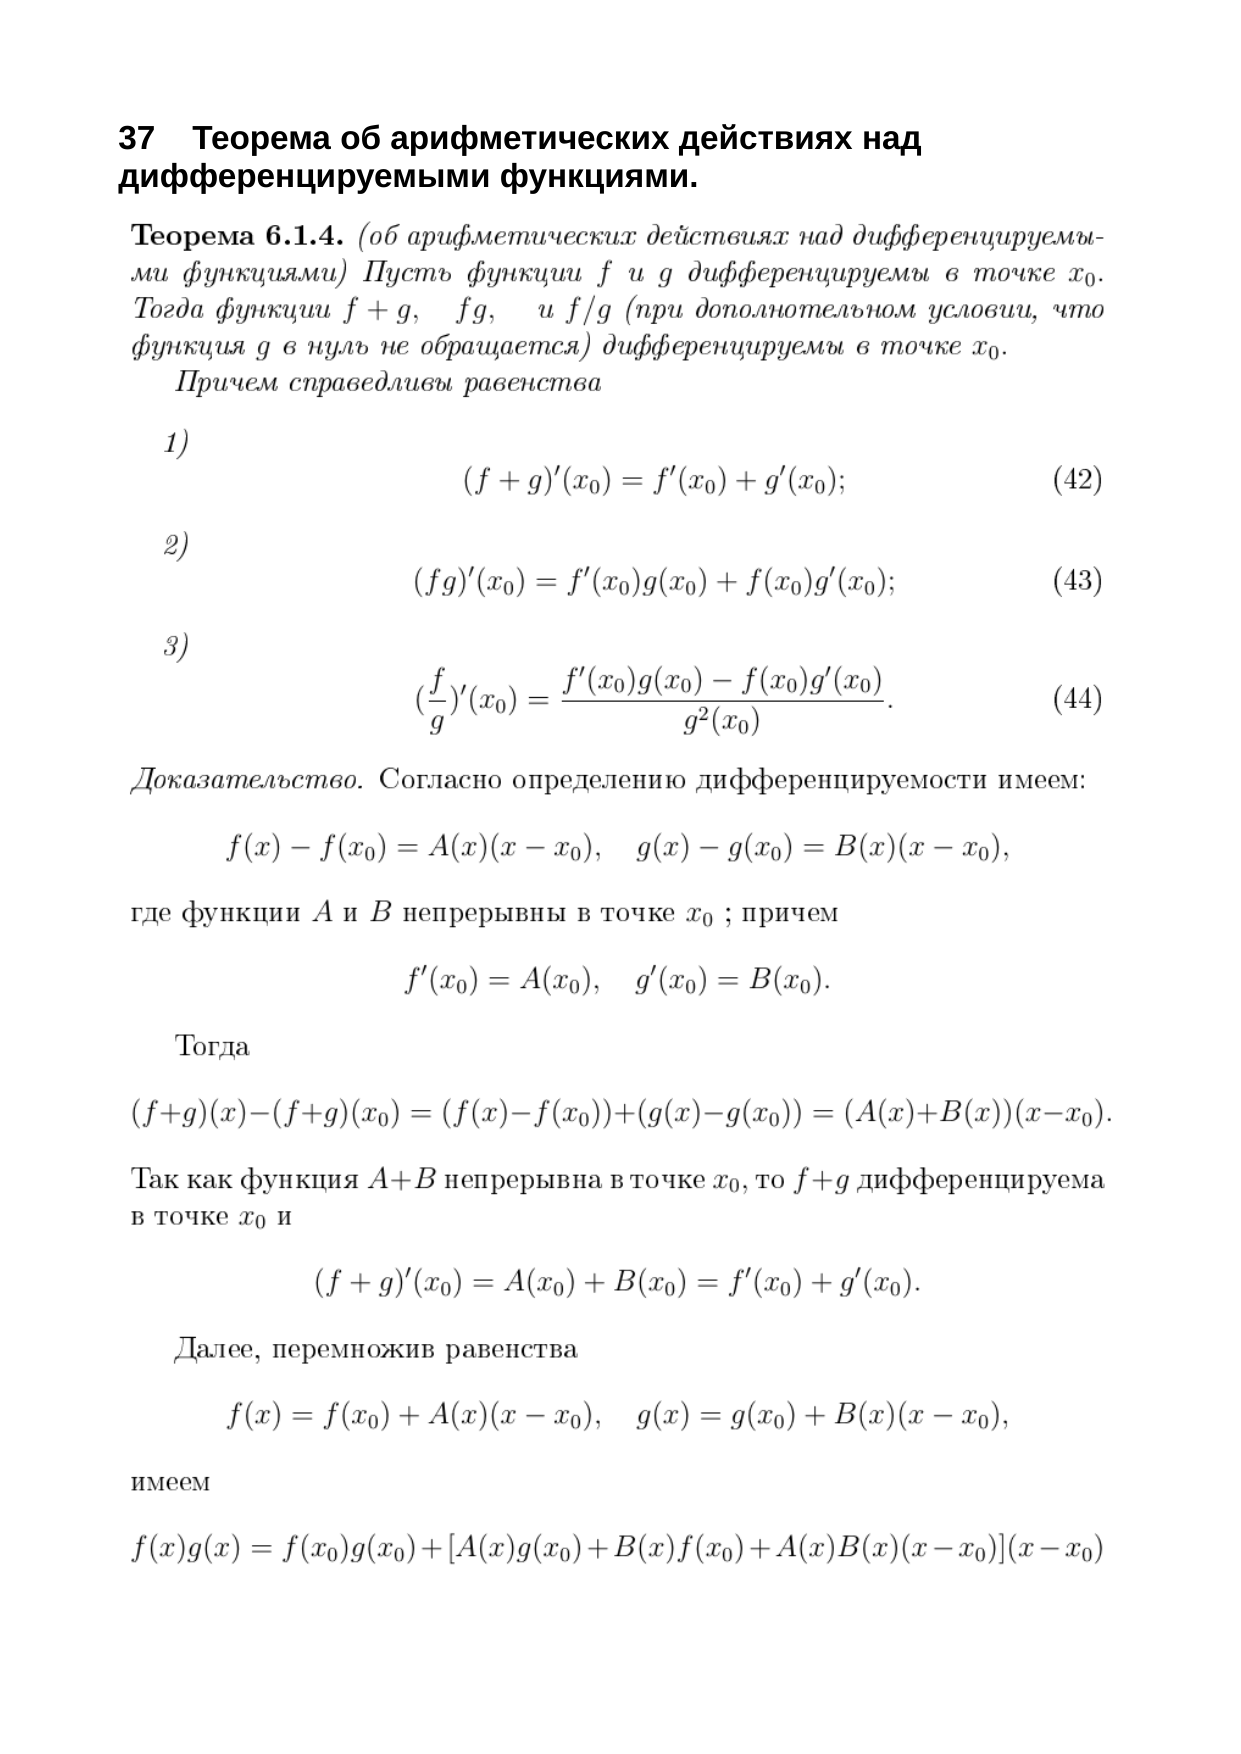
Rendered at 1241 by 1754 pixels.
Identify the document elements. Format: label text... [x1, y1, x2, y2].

subtitle Теорема об арифметических действиях над дифференцируемыми функциями. [118, 118, 1122, 195]
picture [118, 207, 1123, 1588]
